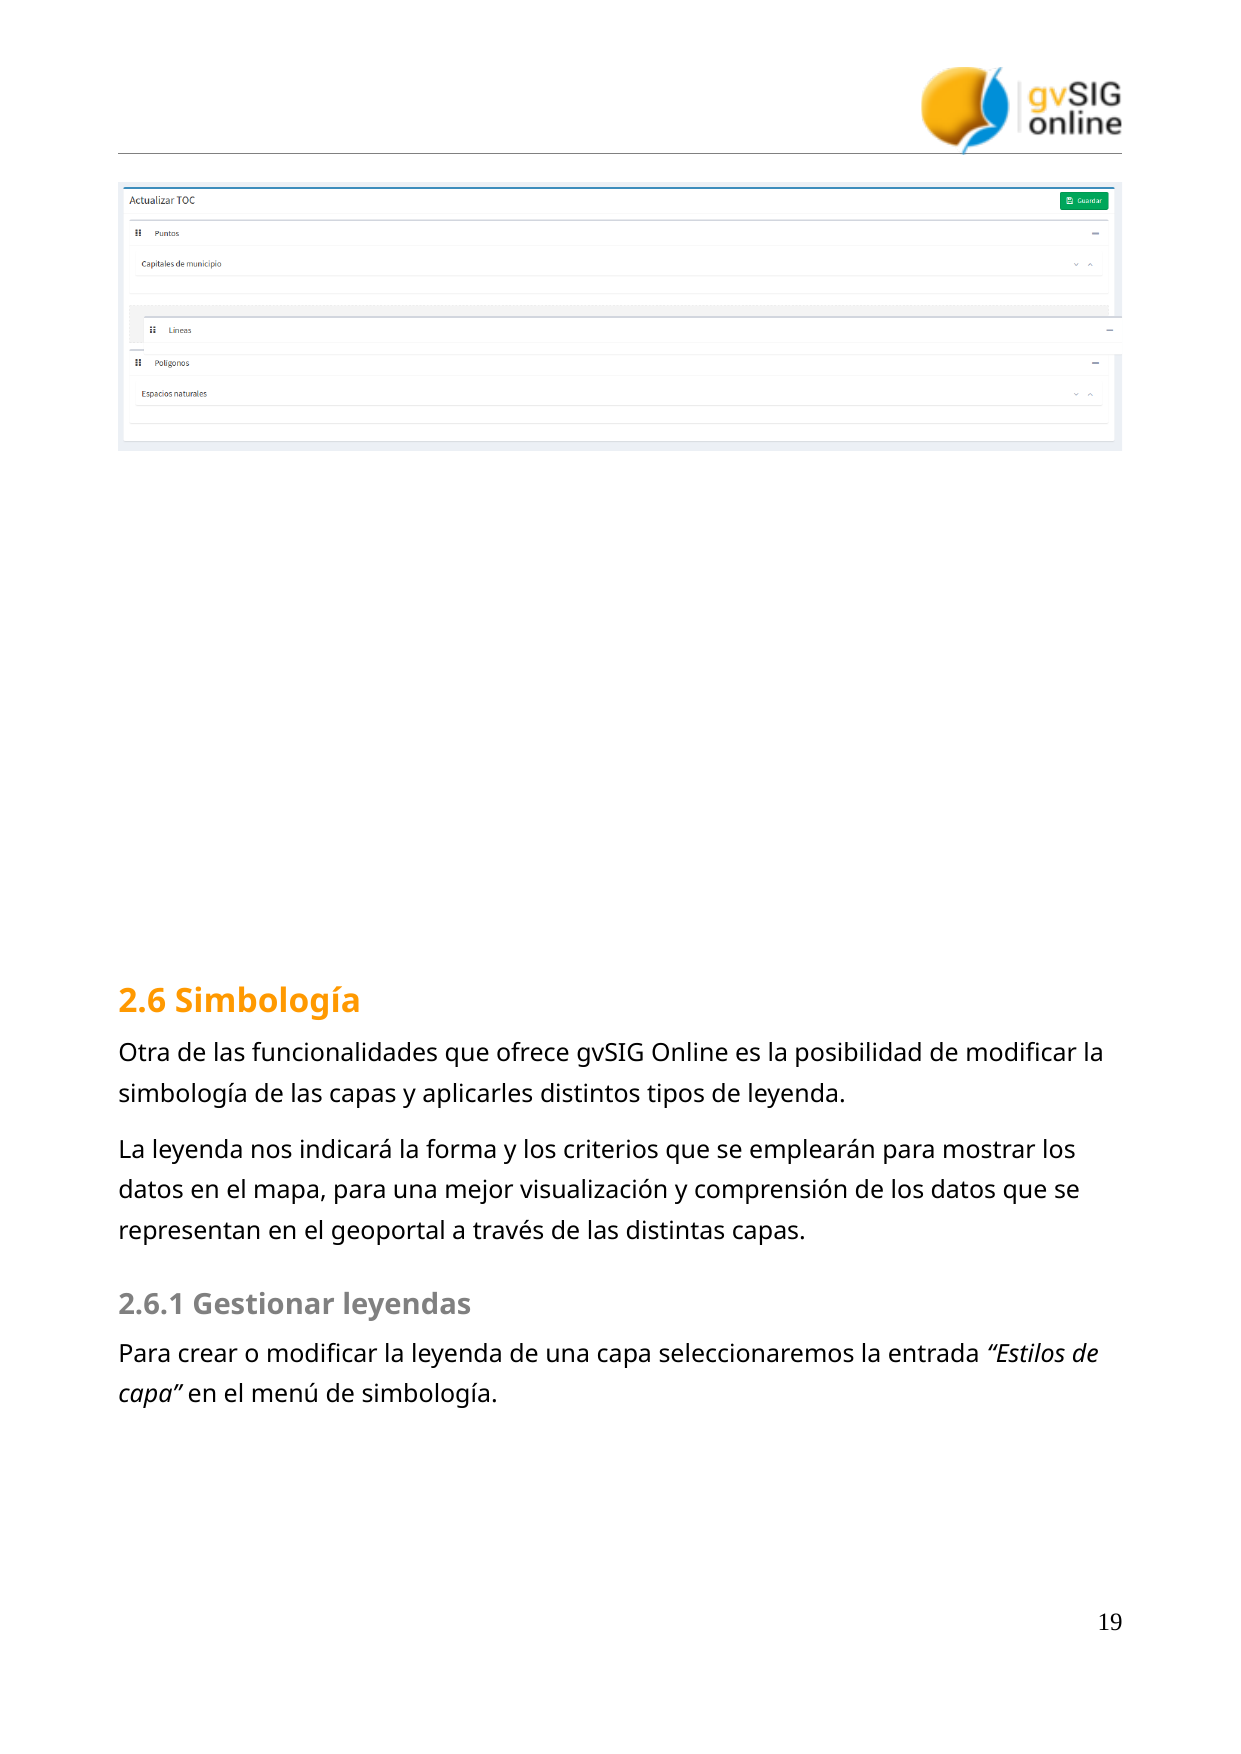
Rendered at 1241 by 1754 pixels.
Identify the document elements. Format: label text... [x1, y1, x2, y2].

text Otra de las funcionalidades que ofrece gvSIG Online es la posibilidad de modificar la simbología de las capas y aplicarles distintos tipos de leyenda. [118, 1035, 1122, 1110]
picture [118, 182, 1123, 451]
text Para crear o modificar la leyenda de una capa seleccionaremos la entrada “Estilos de capa” en el menú de simbología. [118, 1335, 1122, 1410]
subtitle 2.6 Simbología [118, 977, 1122, 1023]
subtitle 2.6.1 Gestionar leyendas [118, 1283, 1122, 1323]
text La leyenda nos indicará la forma y los criterios que se emplearán para mostrar los datos en el mapa, para una mejor visualización y comprensión de los datos que se representan en el geoportal a través de las distintas capas. [118, 1131, 1122, 1247]
picture [921, 67, 1122, 155]
